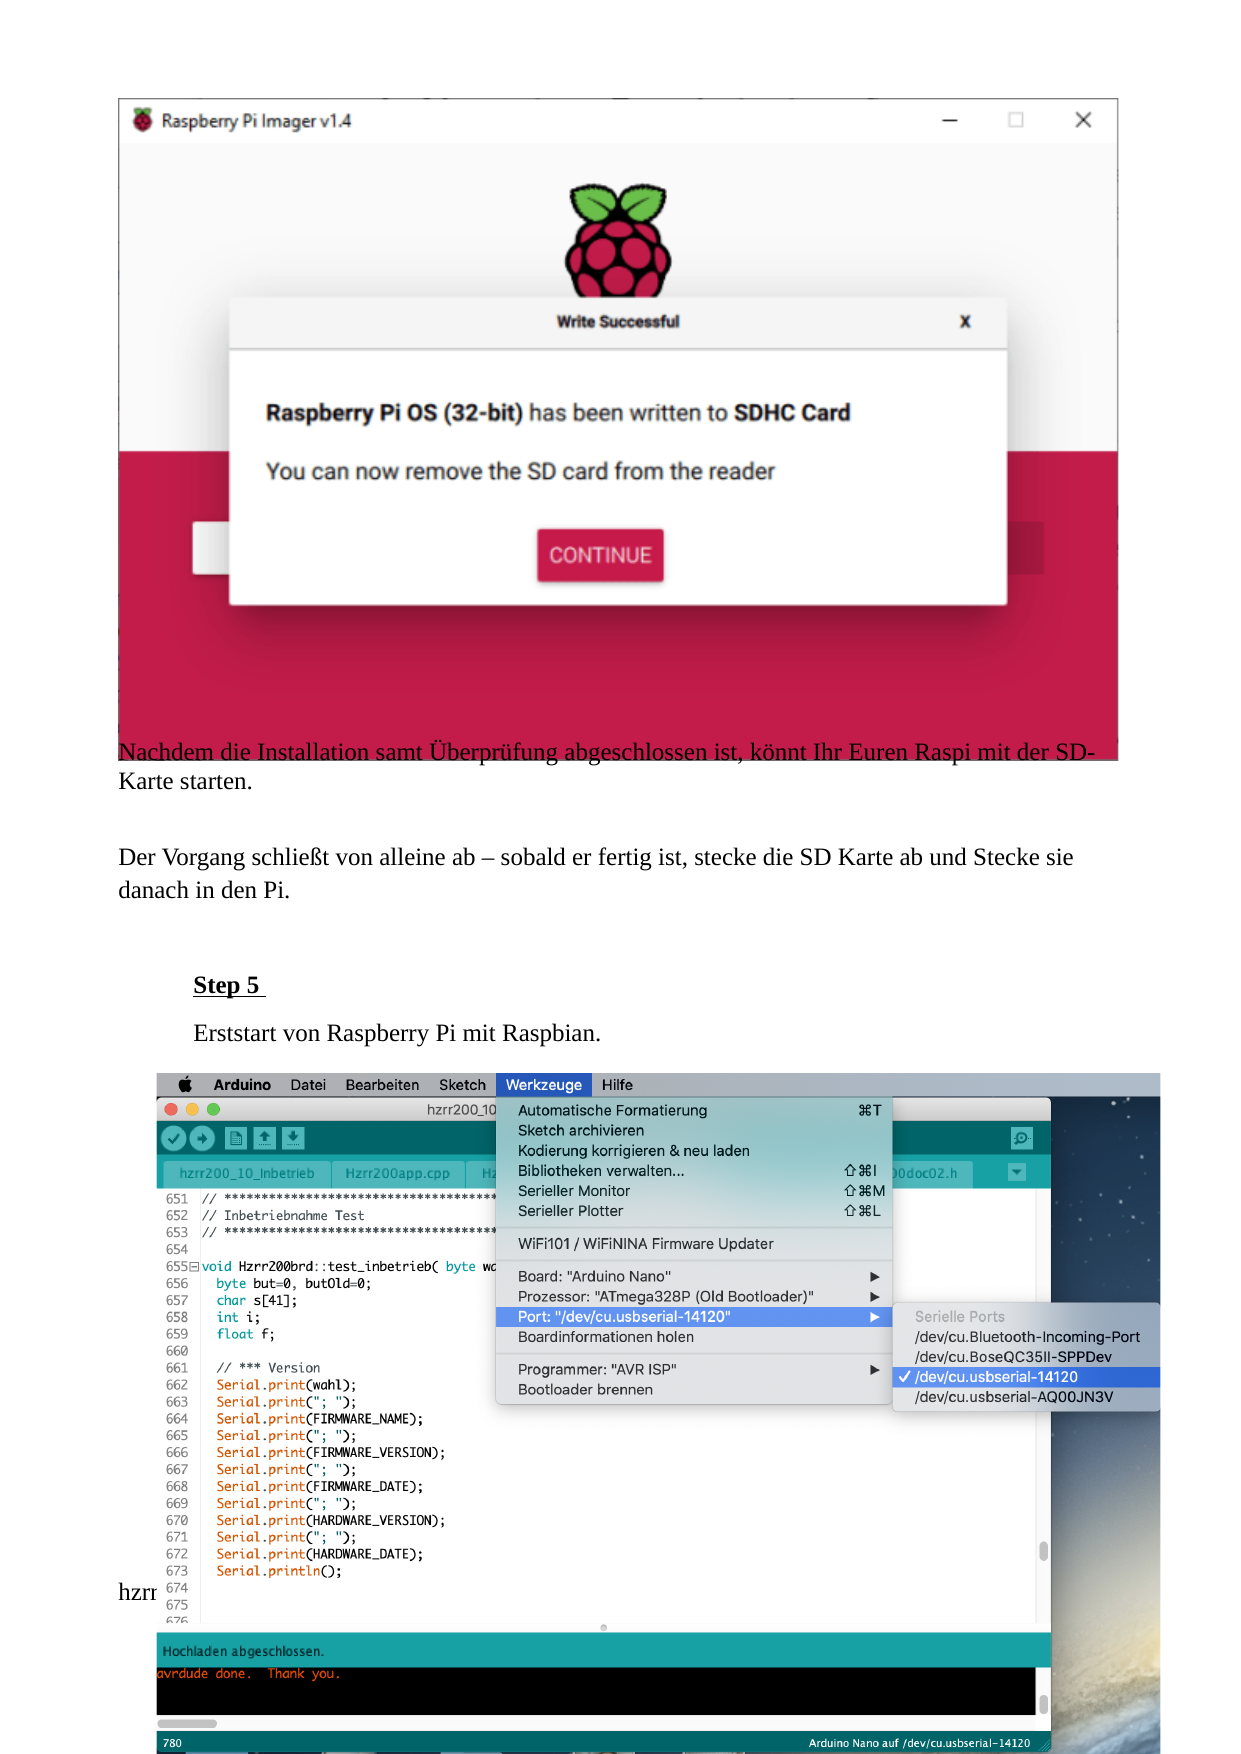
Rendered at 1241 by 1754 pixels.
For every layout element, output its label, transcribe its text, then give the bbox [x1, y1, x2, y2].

text Der Vorgang schließt von alleine ab – sobald er fertig ist, stecke die SD Karte ab und Stecke sie danach in den Pi. [118, 842, 1122, 904]
text Erststart von Raspberry Pi mit Raspbian. [118, 1018, 1122, 1047]
text Step 5 [118, 971, 1122, 999]
text Nachdem die Installation samt Überprüfung abgeschlossen ist, könnt Ihr Euren Raspi mit der SD-Karte starten. [118, 75, 1122, 795]
